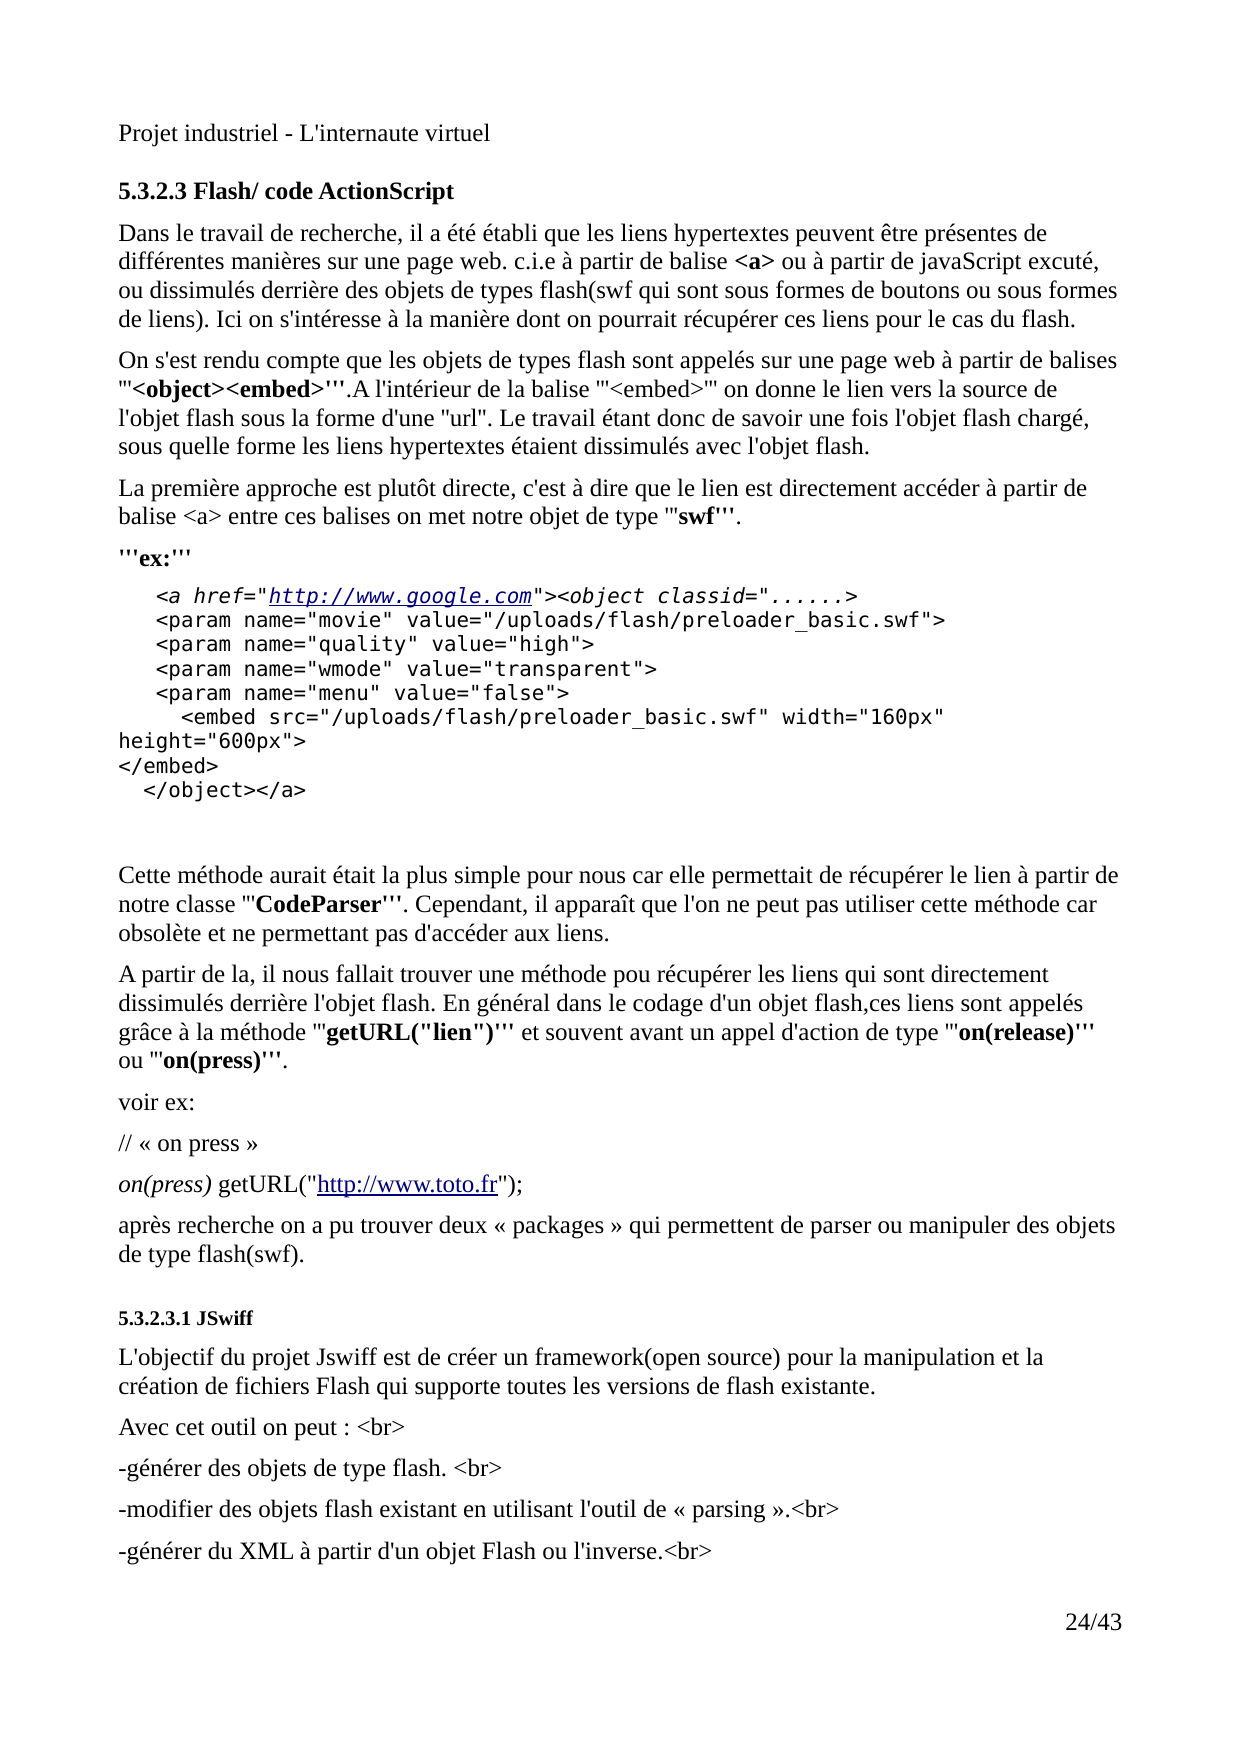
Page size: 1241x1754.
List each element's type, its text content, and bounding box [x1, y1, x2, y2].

text // « on press » [118, 1128, 1122, 1157]
text <param name="movie" value="/uploads/flash/preloader_basic.swf"> [118, 608, 1122, 632]
text <param name="wmode" value="transparent"> [118, 657, 1122, 681]
subtitle 5.3.2.3 Flash/ code ActionScript [118, 176, 1122, 205]
text Dans le travail de recherche, il a été établi que les liens hypertextes peuvent être présentes de différentes manières sur une page web. c.i.e à partir de balise <a> ou à partir de javaScript excuté, ou dissimulés derrière des objets de types flash(swf qui sont sous formes de boutons ou sous formes de liens). Ici on s'intéresse à la manière dont on pourrait récupérer ces liens pour le cas du flash. [118, 218, 1122, 333]
text <param name="menu" value="false"> [118, 681, 1122, 705]
text <a href="http://www.google.com"><object classid="......> [118, 584, 1122, 608]
text voir ex: [118, 1087, 1122, 1116]
text A partir de la, il nous fallait trouver une méthode pou récupérer les liens qui sont directement dissimulés derrière l'objet flash. En général dans le codage d'un objet flash,ces liens sont appelés grâce à la méthode '''getURL("lien")''' et souvent avant un appel d'action de type '''on(release)''' ou '''on(press)'''. [118, 959, 1122, 1074]
text -générer du XML à partir d'un objet Flash ou l'inverse.<br> [118, 1536, 1122, 1564]
text Cette méthode aurait était la plus simple pour nous car elle permettait de récupérer le lien à partir de notre classe '''CodeParser'''. Cependant, il apparaît que l'on ne peut pas utiliser cette méthode car obsolète et ne permettant pas d'accéder aux liens. [118, 832, 1122, 947]
text La première approche est plutôt directe, c'est à dire que le lien est directement accéder à partir de balise <a> entre ces balises on met notre objet de type '''swf'''. [118, 473, 1122, 530]
text après recherche on a pu trouver deux « packages » qui permettent de parser ou manipuler des objets de type flash(swf). [118, 1211, 1122, 1268]
text On s'est rendu compte que les objets de types flash sont appelés sur une page web à partir de balises '''<object><embed>'''.A l'intérieur de la balise '''<embed>''' on donne le lien vers la source de l'objet flash sous la forme d'une ''url''. Le travail étant donc de savoir une fois l'objet flash chargé, sous quelle forme les liens hypertextes étaient dissimulés avec l'objet flash. [118, 345, 1122, 460]
text Avec cet outil on peut : <br> [118, 1412, 1122, 1441]
text -modifier des objets flash existant en utilisant l'outil de « parsing ».<br> [118, 1494, 1122, 1523]
text </object></a> [118, 778, 1122, 802]
text <embed src="/uploads/flash/preloader_basic.swf" width="160px" height="600px"> [118, 705, 1122, 754]
text '''ex:''' [118, 543, 1122, 571]
text -générer des objets de type flash. <br> [118, 1453, 1122, 1482]
text </embed> [118, 754, 1122, 778]
text <param name="quality" value="high"> [118, 632, 1122, 657]
text on(press) getURL("http://www.toto.fr"); [118, 1169, 1122, 1198]
subtitle 5.3.2.3.1 JSwiff [118, 1306, 1122, 1329]
text L'objectif du projet Jswiff est de créer un framework(open source) pour la manipulation et la création de fichiers Flash qui supporte toutes les versions de flash existante. [118, 1342, 1122, 1399]
